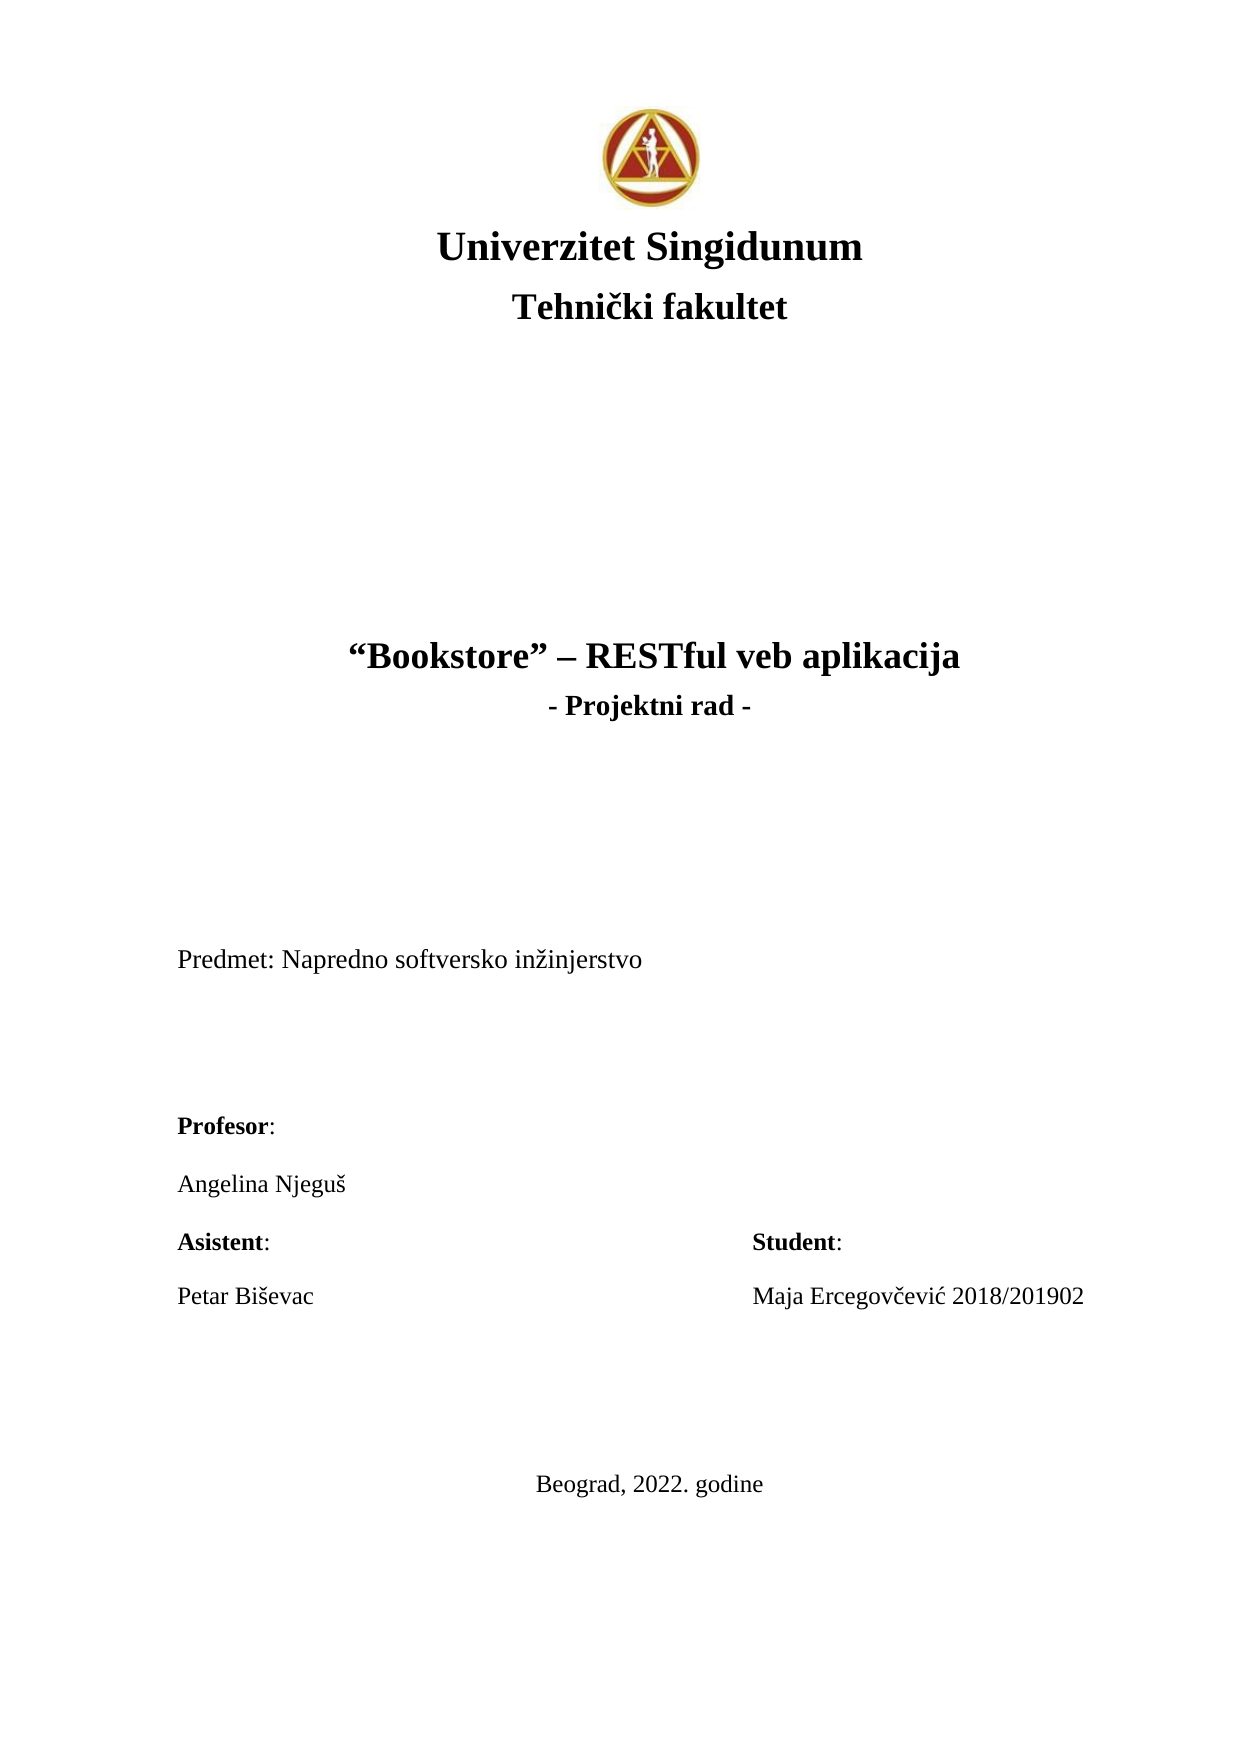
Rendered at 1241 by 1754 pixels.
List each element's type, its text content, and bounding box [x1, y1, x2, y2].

text “Bookstore” – RESTful veb aplikacija [177, 633, 1131, 676]
text Beograd, 2022. godine [177, 1469, 1122, 1498]
text Angelina Njeguš [177, 1169, 1166, 1197]
text Asistent: Student: [177, 1227, 1166, 1255]
text Tehnički fakultet [177, 284, 1122, 327]
text Predmet: Napredno softversko inžinjerstvo [177, 943, 1166, 974]
text Profesor: [177, 1111, 1166, 1139]
text - Projektni rad - [177, 688, 1122, 721]
text Univerzitet Singidunum [436, 221, 1166, 269]
text Petar Biševac Maja Ercegovčević 2018/201902 [177, 1281, 1166, 1310]
